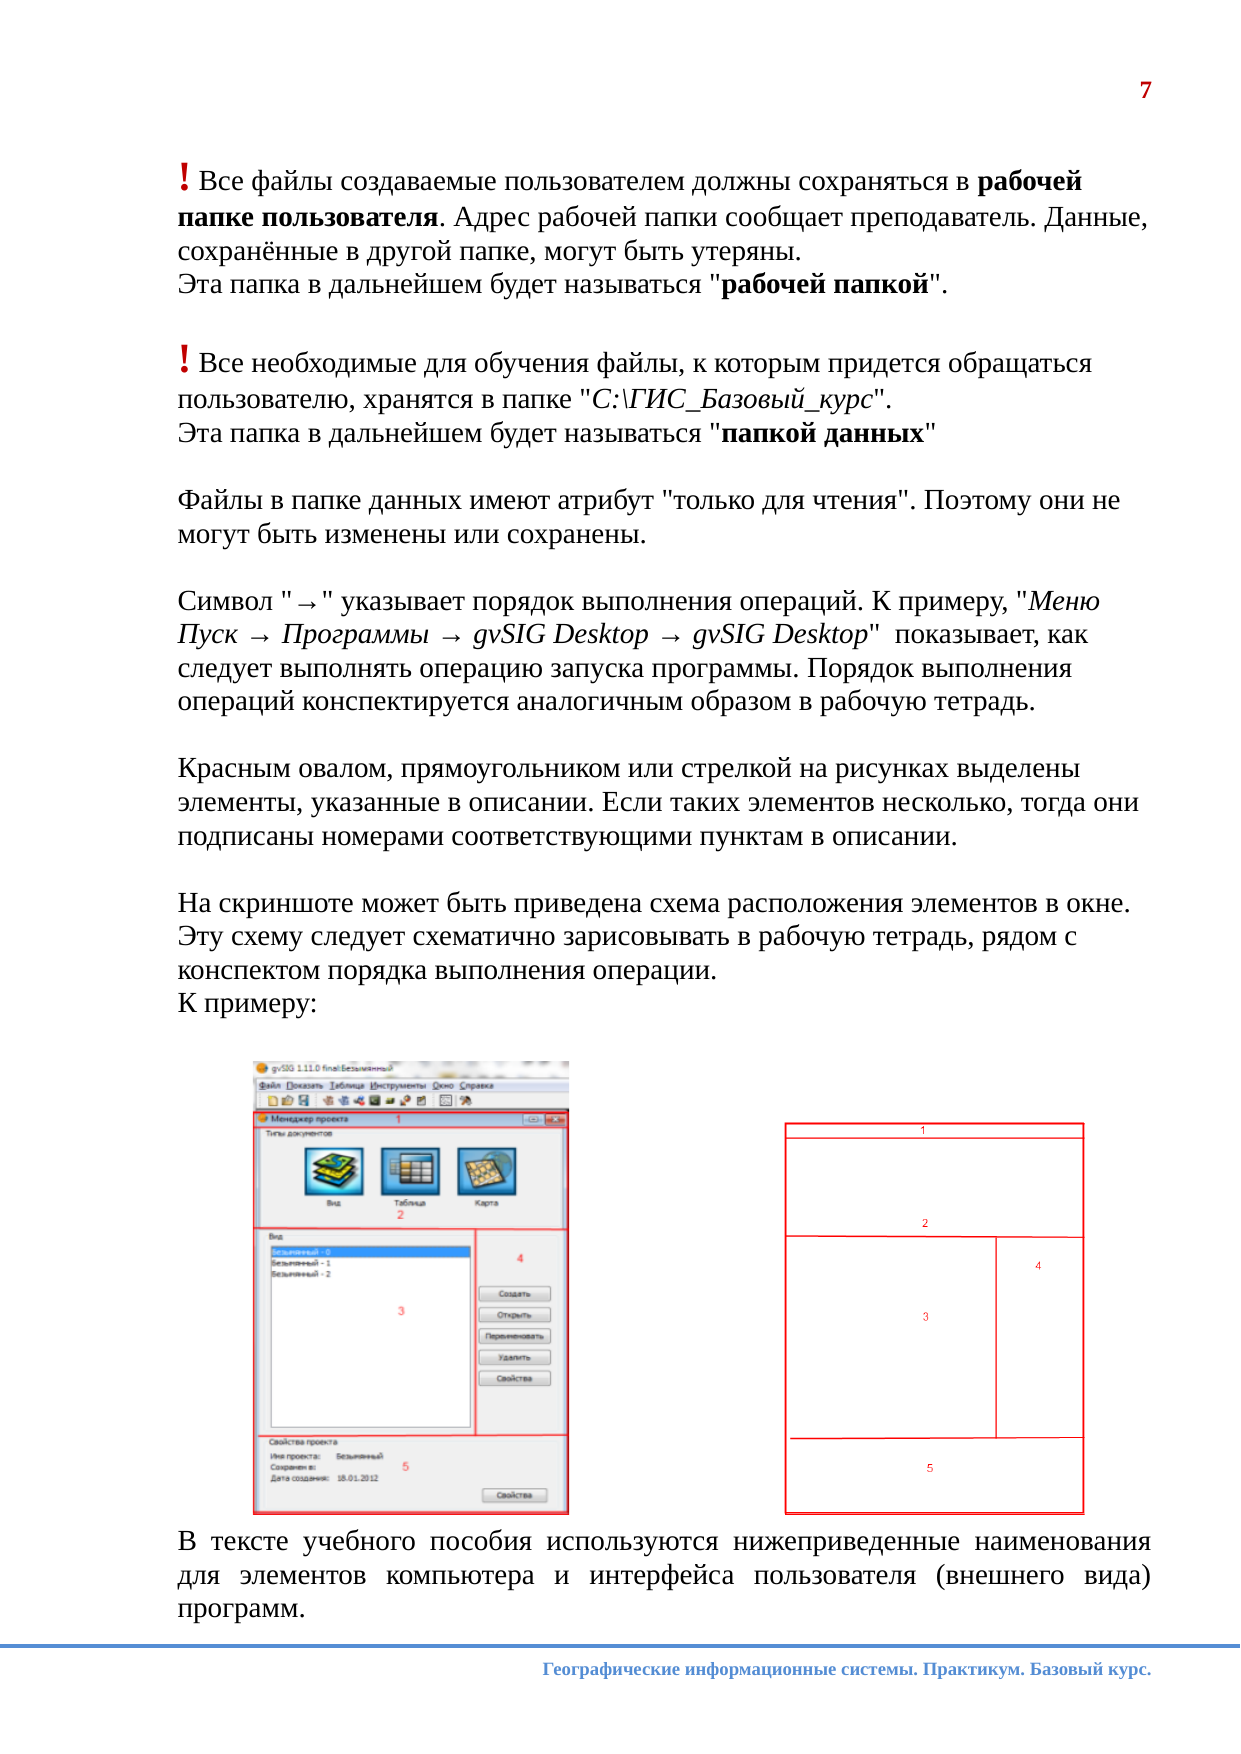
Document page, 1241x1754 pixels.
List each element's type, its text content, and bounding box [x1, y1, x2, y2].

picture [784, 1073, 1085, 1515]
text Символ "→" указывает порядок выполнения операций. К примеру, "Меню Пуск → Программы → gvSIG Desktop → gvSIG Desktop" показывает, как следует выполнять операцию запуска программы. Порядок выполнения операций конспектируется аналогичным образом в рабочую тетрадь. [177, 583, 1152, 717]
text Красным овалом, прямоугольником или стрелкой на рисунках выделены элементы, указанные в описании. Если таких элементов несколько, тогда они подписаны номерами соответствующими пунктам в описании. [177, 751, 1152, 851]
text ! Все необходимые для обучения файлы, к которым придется обращаться пользователю, хранятся в папке "C:\ГИС_Базовый_курс". Эта папка в дальнейшем будет называться "папкой данных" [177, 334, 1152, 449]
text В тексте учебного пособия используются нижеприведенные наименования для элементов компьютера и интерфейса пользователя (внешнего вида) программ. [177, 1523, 1152, 1624]
picture [252, 1061, 570, 1515]
text Файлы в папке данных имеют атрибут "только для чтения". Поэтому они не могут быть изменены или сохранены. [177, 482, 1152, 549]
text К примеру: [177, 985, 1152, 1019]
text ! Все файлы создаваемые пользователем должны сохраняться в рабочей папке пользователя. Адрес рабочей папки сообщает преподаватель. Данные, сохранённые в другой папке, могут быть утеряны. Эта папка в дальнейшем будет называться "рабочей папкой". [177, 152, 1152, 300]
text На скриншоте может быть приведена схема расположения элементов в окне. Эту схему следует схематично зарисовывать в рабочую тетрадь, рядом с конспектом порядка выполнения операции. [177, 851, 1152, 985]
